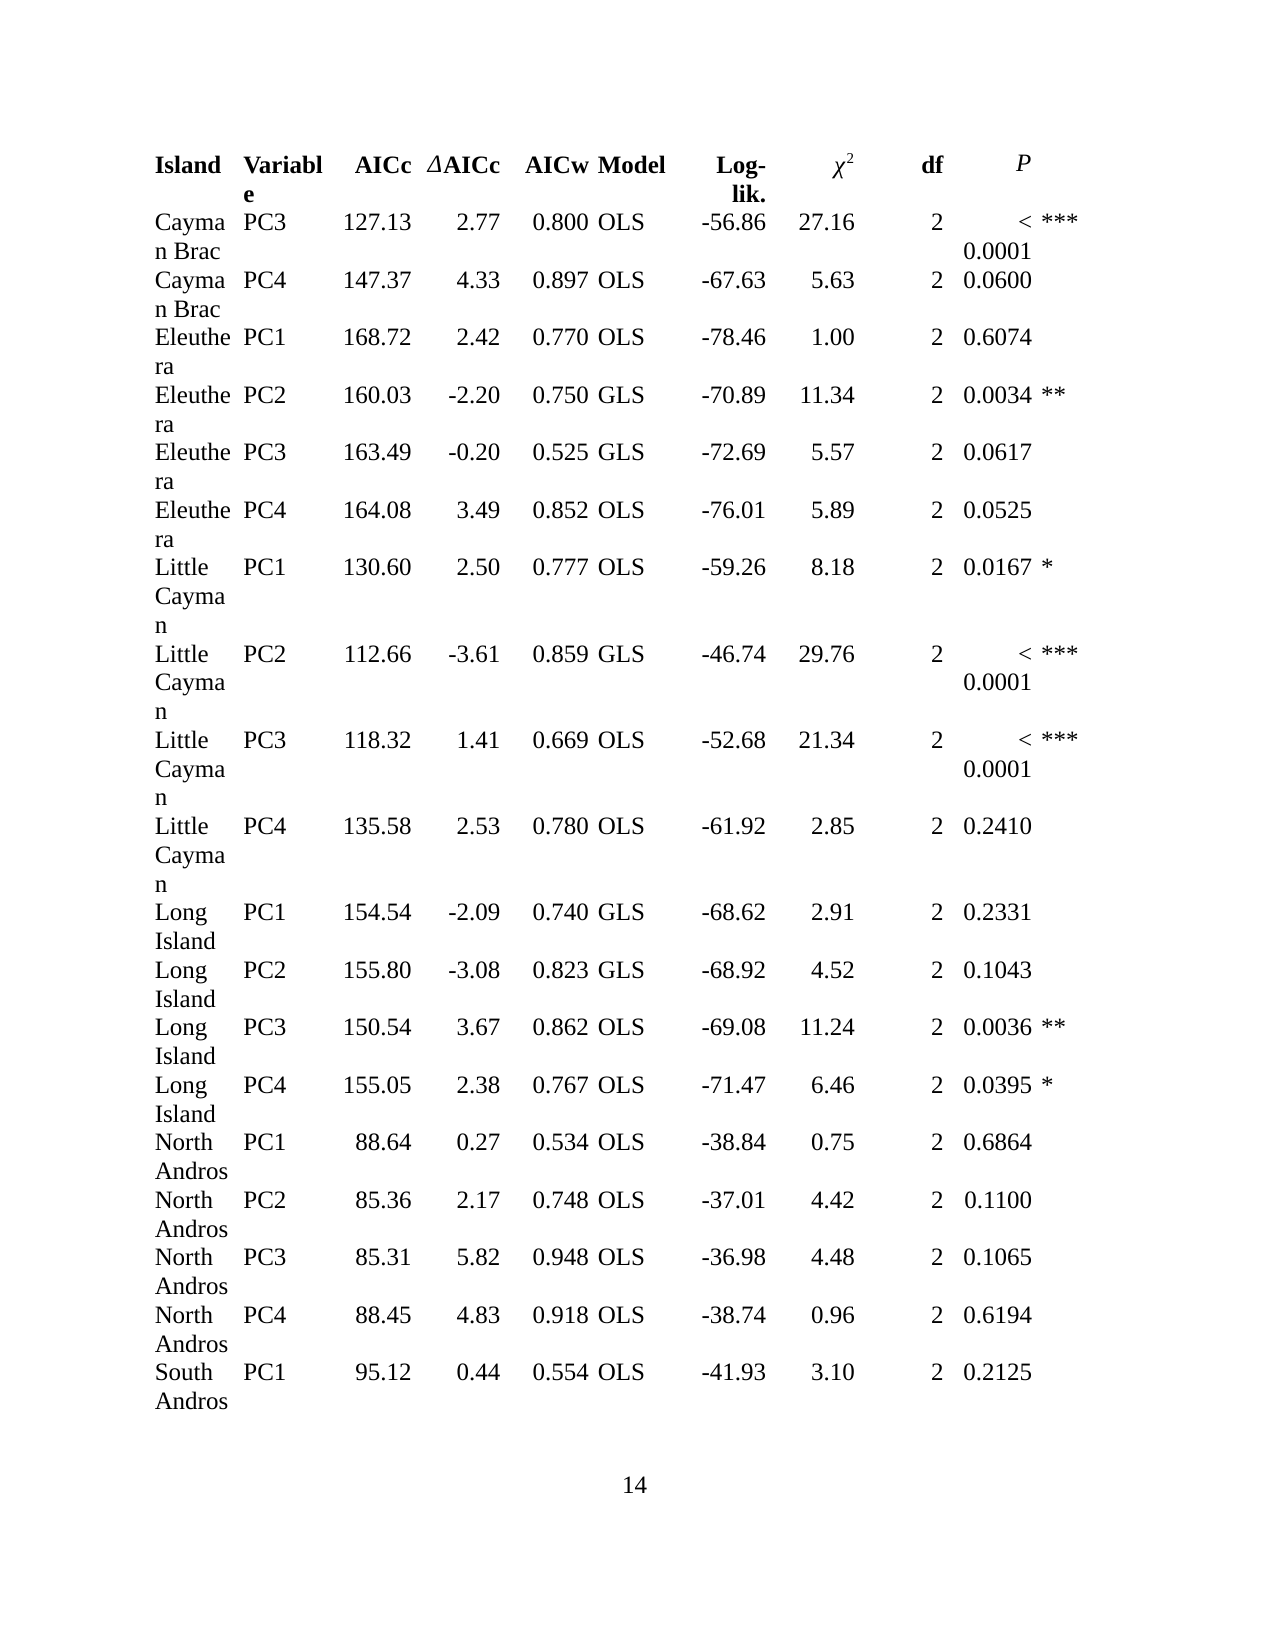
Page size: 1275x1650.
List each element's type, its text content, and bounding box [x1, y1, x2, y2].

table_cell 2 [859, 1185, 948, 1242]
table_cell 6.46 [770, 1070, 859, 1127]
table_cell 0.2125 [948, 1358, 1036, 1415]
table_cell -38.84 [682, 1128, 770, 1185]
table_cell 4.52 [770, 955, 859, 1012]
table_cell -36.98 [682, 1243, 770, 1300]
table_cell OLS [593, 265, 682, 322]
table_cell 0.948 [505, 1243, 593, 1300]
table_cell 1.41 [416, 725, 504, 811]
table_cell 85.31 [327, 1243, 416, 1300]
table_cell [1036, 1300, 1125, 1357]
table_cell 2 [859, 1013, 948, 1070]
table_cell -2.20 [416, 380, 504, 437]
table_cell -56.86 [682, 208, 770, 265]
table_cell 168.72 [327, 323, 416, 380]
table_cell 130.60 [327, 553, 416, 639]
table_header [770, 150, 859, 207]
table_cell 0.780 [505, 811, 593, 897]
table_cell 164.08 [327, 495, 416, 552]
table_cell 0.2331 [948, 898, 1036, 955]
table_cell PC2 [239, 639, 327, 725]
table_cell 2.85 [770, 811, 859, 897]
table_cell -67.63 [682, 265, 770, 322]
table_cell 0.852 [505, 495, 593, 552]
table_cell -69.08 [682, 1013, 770, 1070]
table_cell PC2 [239, 955, 327, 1012]
table_cell PC1 [239, 553, 327, 639]
table_cell * [1036, 553, 1125, 639]
table_cell PC1 [239, 1358, 327, 1415]
table_cell *** [1036, 639, 1125, 725]
table_cell 88.45 [327, 1300, 416, 1357]
table_cell [1036, 898, 1125, 955]
table_cell OLS [593, 495, 682, 552]
table_cell 11.34 [770, 380, 859, 437]
table_cell Long Island [150, 898, 238, 955]
table_cell 3.49 [416, 495, 504, 552]
table_cell 3.67 [416, 1013, 504, 1070]
table_cell PC4 [239, 495, 327, 552]
table_cell -2.09 [416, 898, 504, 955]
table_cell Long Island [150, 955, 238, 1012]
table_cell GLS [593, 438, 682, 495]
table_cell 0.859 [505, 639, 593, 725]
table_cell 2 [859, 208, 948, 265]
table_cell 5.57 [770, 438, 859, 495]
table_cell North Andros [150, 1300, 238, 1357]
table_cell 4.42 [770, 1185, 859, 1242]
table_cell -37.01 [682, 1185, 770, 1242]
table_cell 2.17 [416, 1185, 504, 1242]
table_cell 2 [859, 553, 948, 639]
table_cell Long Island [150, 1013, 238, 1070]
table_cell 0.750 [505, 380, 593, 437]
table_cell OLS [593, 1185, 682, 1242]
table_cell 127.13 [327, 208, 416, 265]
table_cell Long Island [150, 1070, 238, 1127]
table_cell [1036, 1243, 1125, 1300]
table_cell 2.50 [416, 553, 504, 639]
table_cell Cayman Brac [150, 265, 238, 322]
table_cell 2.77 [416, 208, 504, 265]
table_cell Eleuthera [150, 380, 238, 437]
table_header [948, 150, 1036, 207]
table_cell 2 [859, 265, 948, 322]
table_cell 95.12 [327, 1358, 416, 1415]
table_cell 0.897 [505, 265, 593, 322]
table_cell 4.33 [416, 265, 504, 322]
table_cell Eleuthera [150, 495, 238, 552]
table_cell 0.918 [505, 1300, 593, 1357]
table_cell 0.1100 [948, 1185, 1036, 1242]
table_cell 2 [859, 725, 948, 811]
table_cell 0.0034 [948, 380, 1036, 437]
table_cell 147.37 [327, 265, 416, 322]
table_cell Eleuthera [150, 323, 238, 380]
table_cell < 0.0001 [948, 208, 1036, 265]
table_cell 0.0395 [948, 1070, 1036, 1127]
table_cell 4.48 [770, 1243, 859, 1300]
table_cell North Andros [150, 1243, 238, 1300]
table_cell [1036, 811, 1125, 897]
table_cell 8.18 [770, 553, 859, 639]
table_cell -3.08 [416, 955, 504, 1012]
table_cell 2 [859, 1358, 948, 1415]
table_header Variable [239, 150, 327, 207]
table_cell PC4 [239, 1300, 327, 1357]
table_cell [1036, 438, 1125, 495]
table_cell Eleuthera [150, 438, 238, 495]
table_cell * [1036, 1070, 1125, 1127]
table_cell OLS [593, 1013, 682, 1070]
table_cell 2.53 [416, 811, 504, 897]
table_header AICc [416, 150, 504, 207]
table_cell 154.54 [327, 898, 416, 955]
table_cell 88.64 [327, 1128, 416, 1185]
table_cell *** [1036, 208, 1125, 265]
table_cell 118.32 [327, 725, 416, 811]
table_cell -61.92 [682, 811, 770, 897]
table_cell 0.0525 [948, 495, 1036, 552]
table_cell OLS [593, 323, 682, 380]
table_cell Little Cayman [150, 811, 238, 897]
table_cell GLS [593, 380, 682, 437]
table_cell Cayman Brac [150, 208, 238, 265]
table_cell 3.10 [770, 1358, 859, 1415]
table_cell -52.68 [682, 725, 770, 811]
table_cell 135.58 [327, 811, 416, 897]
table_cell OLS [593, 725, 682, 811]
table_header df [859, 150, 948, 207]
table_cell OLS [593, 208, 682, 265]
table_cell North Andros [150, 1128, 238, 1185]
table_cell -41.93 [682, 1358, 770, 1415]
table_cell -70.89 [682, 380, 770, 437]
table_cell *** [1036, 725, 1125, 811]
table_cell PC4 [239, 811, 327, 897]
table_header Log-lik. [682, 150, 770, 207]
table_cell 0.767 [505, 1070, 593, 1127]
table_cell 0.862 [505, 1013, 593, 1070]
table_cell PC2 [239, 1185, 327, 1242]
table_cell ** [1036, 380, 1125, 437]
table_cell OLS [593, 553, 682, 639]
table_cell PC3 [239, 438, 327, 495]
table_cell 4.83 [416, 1300, 504, 1357]
table_cell 0.777 [505, 553, 593, 639]
table_cell 2 [859, 1128, 948, 1185]
table_cell 155.80 [327, 955, 416, 1012]
table_cell PC3 [239, 208, 327, 265]
table_cell 5.82 [416, 1243, 504, 1300]
table_cell PC4 [239, 1070, 327, 1127]
table_cell OLS [593, 1243, 682, 1300]
table_cell -0.20 [416, 438, 504, 495]
table_cell 85.36 [327, 1185, 416, 1242]
table_cell 5.89 [770, 495, 859, 552]
table_cell 150.54 [327, 1013, 416, 1070]
table_cell 155.05 [327, 1070, 416, 1127]
table_cell Little Cayman [150, 639, 238, 725]
table_cell OLS [593, 1128, 682, 1185]
table_cell 0.770 [505, 323, 593, 380]
table_cell < 0.0001 [948, 725, 1036, 811]
table_cell 0.823 [505, 955, 593, 1012]
table_cell 2 [859, 1300, 948, 1357]
table_cell 0.2410 [948, 811, 1036, 897]
table_cell 2.91 [770, 898, 859, 955]
table_cell 29.76 [770, 639, 859, 725]
table_header AICc [327, 150, 416, 207]
table_cell 27.16 [770, 208, 859, 265]
table_cell PC1 [239, 1128, 327, 1185]
table_cell 2.38 [416, 1070, 504, 1127]
table_cell [1036, 323, 1125, 380]
table_cell 2 [859, 898, 948, 955]
table_cell Little Cayman [150, 725, 238, 811]
table_cell 2 [859, 811, 948, 897]
table_cell 0.1065 [948, 1243, 1036, 1300]
table_cell [1036, 495, 1125, 552]
table_cell 0.525 [505, 438, 593, 495]
table_cell North Andros [150, 1185, 238, 1242]
table_header Model [593, 150, 682, 207]
table_cell OLS [593, 811, 682, 897]
table_cell 0.0617 [948, 438, 1036, 495]
table_cell 0.669 [505, 725, 593, 811]
table_cell OLS [593, 1358, 682, 1415]
table_cell [1036, 1185, 1125, 1242]
table_cell -46.74 [682, 639, 770, 725]
table_cell [1036, 1358, 1125, 1415]
table_cell PC1 [239, 323, 327, 380]
table_cell 2 [859, 380, 948, 437]
table_cell Little Cayman [150, 553, 238, 639]
table_cell -76.01 [682, 495, 770, 552]
table_cell 0.534 [505, 1128, 593, 1185]
table_header Island [150, 150, 238, 207]
table_cell PC3 [239, 1013, 327, 1070]
table_cell 2 [859, 1070, 948, 1127]
table_cell -78.46 [682, 323, 770, 380]
table_cell -71.47 [682, 1070, 770, 1127]
table_cell 0.0036 [948, 1013, 1036, 1070]
table_cell 0.75 [770, 1128, 859, 1185]
table_cell -38.74 [682, 1300, 770, 1357]
table_cell 2 [859, 639, 948, 725]
table_header [1036, 150, 1125, 207]
table_cell 0.554 [505, 1358, 593, 1415]
table_cell -68.62 [682, 898, 770, 955]
table_cell 0.0600 [948, 265, 1036, 322]
table_cell OLS [593, 1070, 682, 1127]
table_cell 0.27 [416, 1128, 504, 1185]
table_cell 0.748 [505, 1185, 593, 1242]
table_cell [1036, 955, 1125, 1012]
table_cell 2 [859, 323, 948, 380]
table_cell -72.69 [682, 438, 770, 495]
table_cell < 0.0001 [948, 639, 1036, 725]
table_cell 160.03 [327, 380, 416, 437]
table_cell 163.49 [327, 438, 416, 495]
table_cell GLS [593, 639, 682, 725]
table_cell 0.96 [770, 1300, 859, 1357]
table_cell 2 [859, 438, 948, 495]
table_cell -59.26 [682, 553, 770, 639]
table_cell -68.92 [682, 955, 770, 1012]
table_cell 2 [859, 955, 948, 1012]
table_cell [1036, 265, 1125, 322]
table_cell 2.42 [416, 323, 504, 380]
table_cell OLS [593, 1300, 682, 1357]
table_cell 21.34 [770, 725, 859, 811]
table_cell PC3 [239, 1243, 327, 1300]
table_cell -3.61 [416, 639, 504, 725]
table_cell PC1 [239, 898, 327, 955]
table_cell 0.0167 [948, 553, 1036, 639]
table_cell PC3 [239, 725, 327, 811]
table_cell 0.6074 [948, 323, 1036, 380]
table_cell 0.6864 [948, 1128, 1036, 1185]
table_cell ** [1036, 1013, 1125, 1070]
table_cell GLS [593, 955, 682, 1012]
table_cell 0.6194 [948, 1300, 1036, 1357]
table_cell 2 [859, 495, 948, 552]
table_cell 112.66 [327, 639, 416, 725]
table_cell 0.44 [416, 1358, 504, 1415]
table_cell 0.740 [505, 898, 593, 955]
table_cell South Andros [150, 1358, 238, 1415]
table_header AICw [505, 150, 593, 207]
table_cell 2 [859, 1243, 948, 1300]
table_cell [1036, 1128, 1125, 1185]
table_cell PC4 [239, 265, 327, 322]
table_cell PC2 [239, 380, 327, 437]
table_cell 0.1043 [948, 955, 1036, 1012]
table_cell GLS [593, 898, 682, 955]
table_cell 11.24 [770, 1013, 859, 1070]
table_cell 0.800 [505, 208, 593, 265]
table_cell 1.00 [770, 323, 859, 380]
table_cell 5.63 [770, 265, 859, 322]
